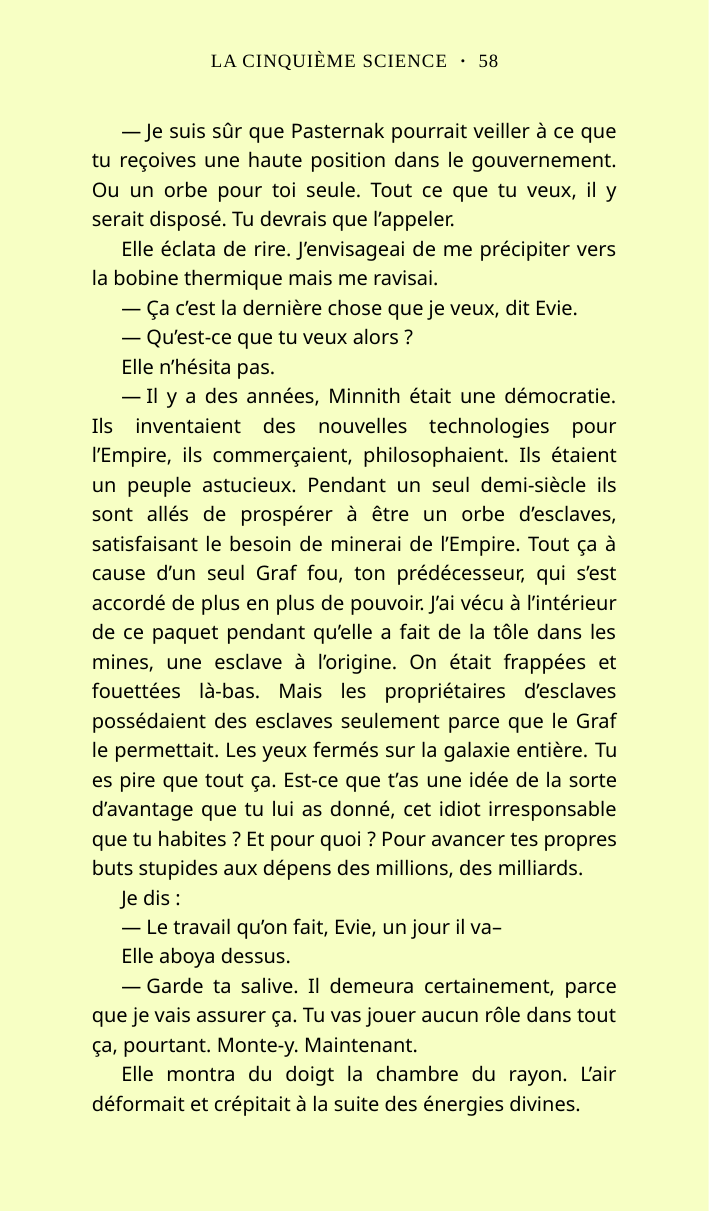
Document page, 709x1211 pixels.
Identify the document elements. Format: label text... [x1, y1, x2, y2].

text — Ça c’est la dernière chose que je veux, dit Evie. [92, 292, 617, 321]
text Elle éclata de rire. J’envisageai de me précipiter vers la bobine thermique mais me ravisai. [92, 233, 617, 292]
text Je dis : [92, 881, 617, 911]
text Elle aboya dessus. [92, 940, 617, 970]
text Elle montra du doigt la chambre du rayon. L’air déformait et crépitait à la suite des énergies divines. [92, 1058, 617, 1117]
text — Garde ta salive. Il demeura certainement, parce que je vais assurer ça. Tu vas jouer aucun rôle dans tout ça, pourtant. Monte-y. Maintenant. [92, 970, 617, 1058]
text — Il y a des années, Minnith était une démocratie. Ils inventaient des nouvelles technologies pour l’Empire, ils commerçaient, philosophaient. Ils étaient un peuple astucieux. Pendant un seul demi-siècle ils sont allés de prospérer à être un orbe d’esclaves, satisfaisant le besoin de minerai de l’Empire. Tout ça à cause d’un seul Graf fou, ton prédécesseur, qui s’est accordé de plus en plus de pouvoir. J’ai vécu à l’intérieur de ce paquet pendant qu’elle a fait de la tôle dans les mines, une esclave à l’origine. On était frappées et fouettées là-bas. Mais les propriétaires d’esclaves possédaient des esclaves seulement parce que le Graf le permettait. Les yeux fermés sur la galaxie entière. Tu es pire que tout ça. Est-ce que t’as une idée de la sorte d’avantage que tu lui as donné, cet idiot irresponsable que tu habites ? Et pour quoi ? Pour avancer tes propres buts stupides aux dépens des millions, des milliards. [92, 380, 617, 881]
text — Je suis sûr que Pasternak pourrait veiller à ce que tu reçoives une haute position dans le gouvernement. Ou un orbe pour toi seule. Tout ce que tu veux, il y serait disposé. Tu devrais que l’appeler. [92, 115, 617, 233]
text — Le travail qu’on fait, Evie, un jour il va– [92, 911, 617, 940]
text Elle n’hésita pas. [92, 351, 617, 380]
text — Qu’est-ce que tu veux alors ? [92, 321, 617, 351]
